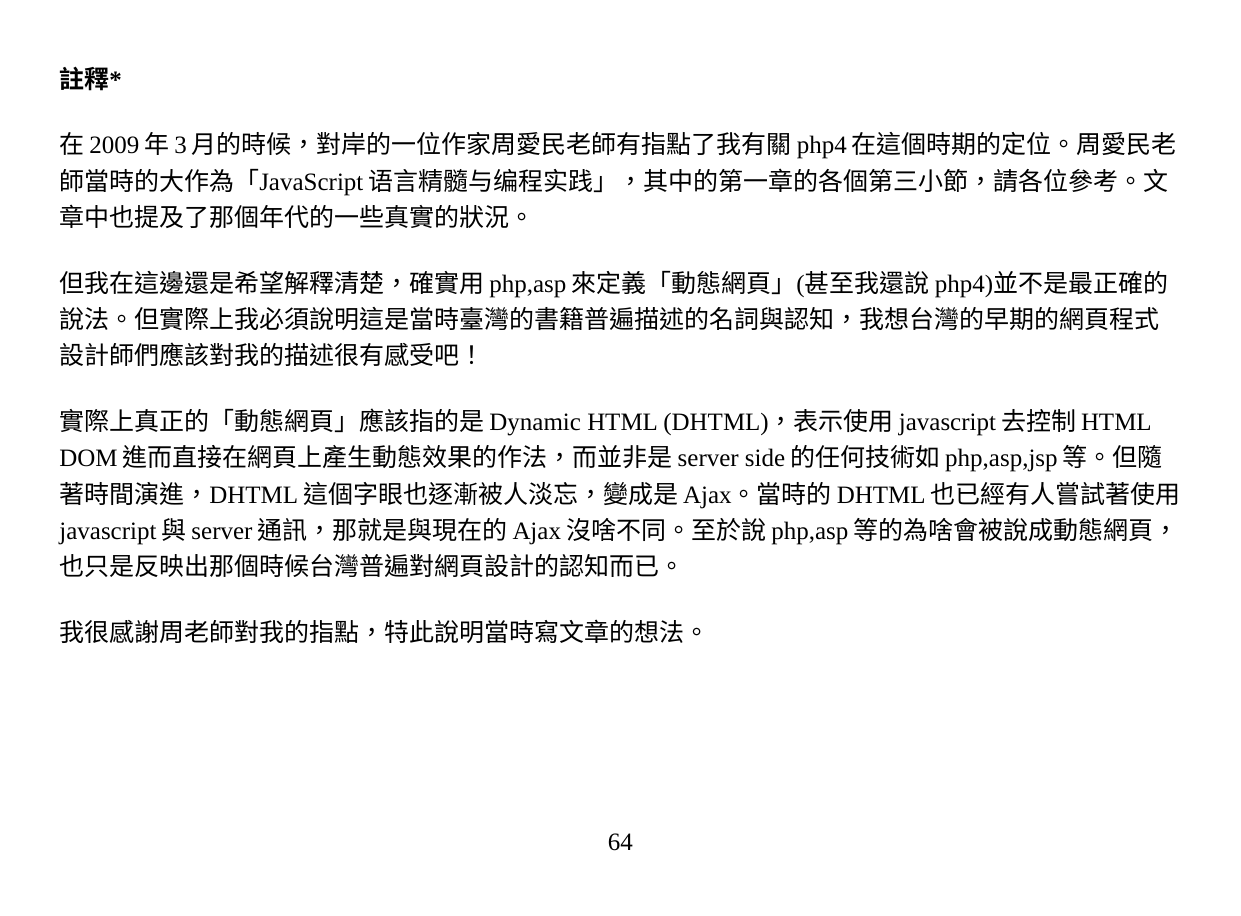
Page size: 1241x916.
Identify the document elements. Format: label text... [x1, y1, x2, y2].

text 註釋* [59, 59, 1181, 95]
text 但我在這邊還是希望解釋清楚，確實用php,asp來定義「動態網頁」(甚至我還說php4)並不是最正確的說法。但實際上我必須說明這是當時臺灣的書籍普遍描述的名詞與認知，我想台灣的早期的網頁程式設計師們應該對我的描述很有感受吧！ [59, 263, 1181, 372]
text 我很感謝周老師對我的指點，特此說明當時寫文章的想法。 [59, 612, 1181, 649]
text 在2009年3月的時候，對岸的一位作家周愛民老師有指點了我有關php4在這個時期的定位。周愛民老師當時的大作為「JavaScript语言精髓与编程实践」，其中的第一章的各個第三小節，請各位參考。文章中也提及了那個年代的一些真實的狀況。 [59, 125, 1181, 234]
text 實際上真正的「動態網頁」應該指的是Dynamic HTML (DHTML)，表示使用javascript去控制HTML DOM進而直接在網頁上產生動態效果的作法，而並非是server side的任何技術如php,asp,jsp等。但隨著時間演進，DHTML這個字眼也逐漸被人淡忘，變成是Ajax。當時的DHTML也已經有人嘗試著使用javascript與server通訊，那就是與現在的Ajax沒啥不同。至於說php,asp等的為啥會被說成動態網頁，也只是反映出那個時候台灣普遍對網頁設計的認知而已。 [59, 402, 1181, 583]
